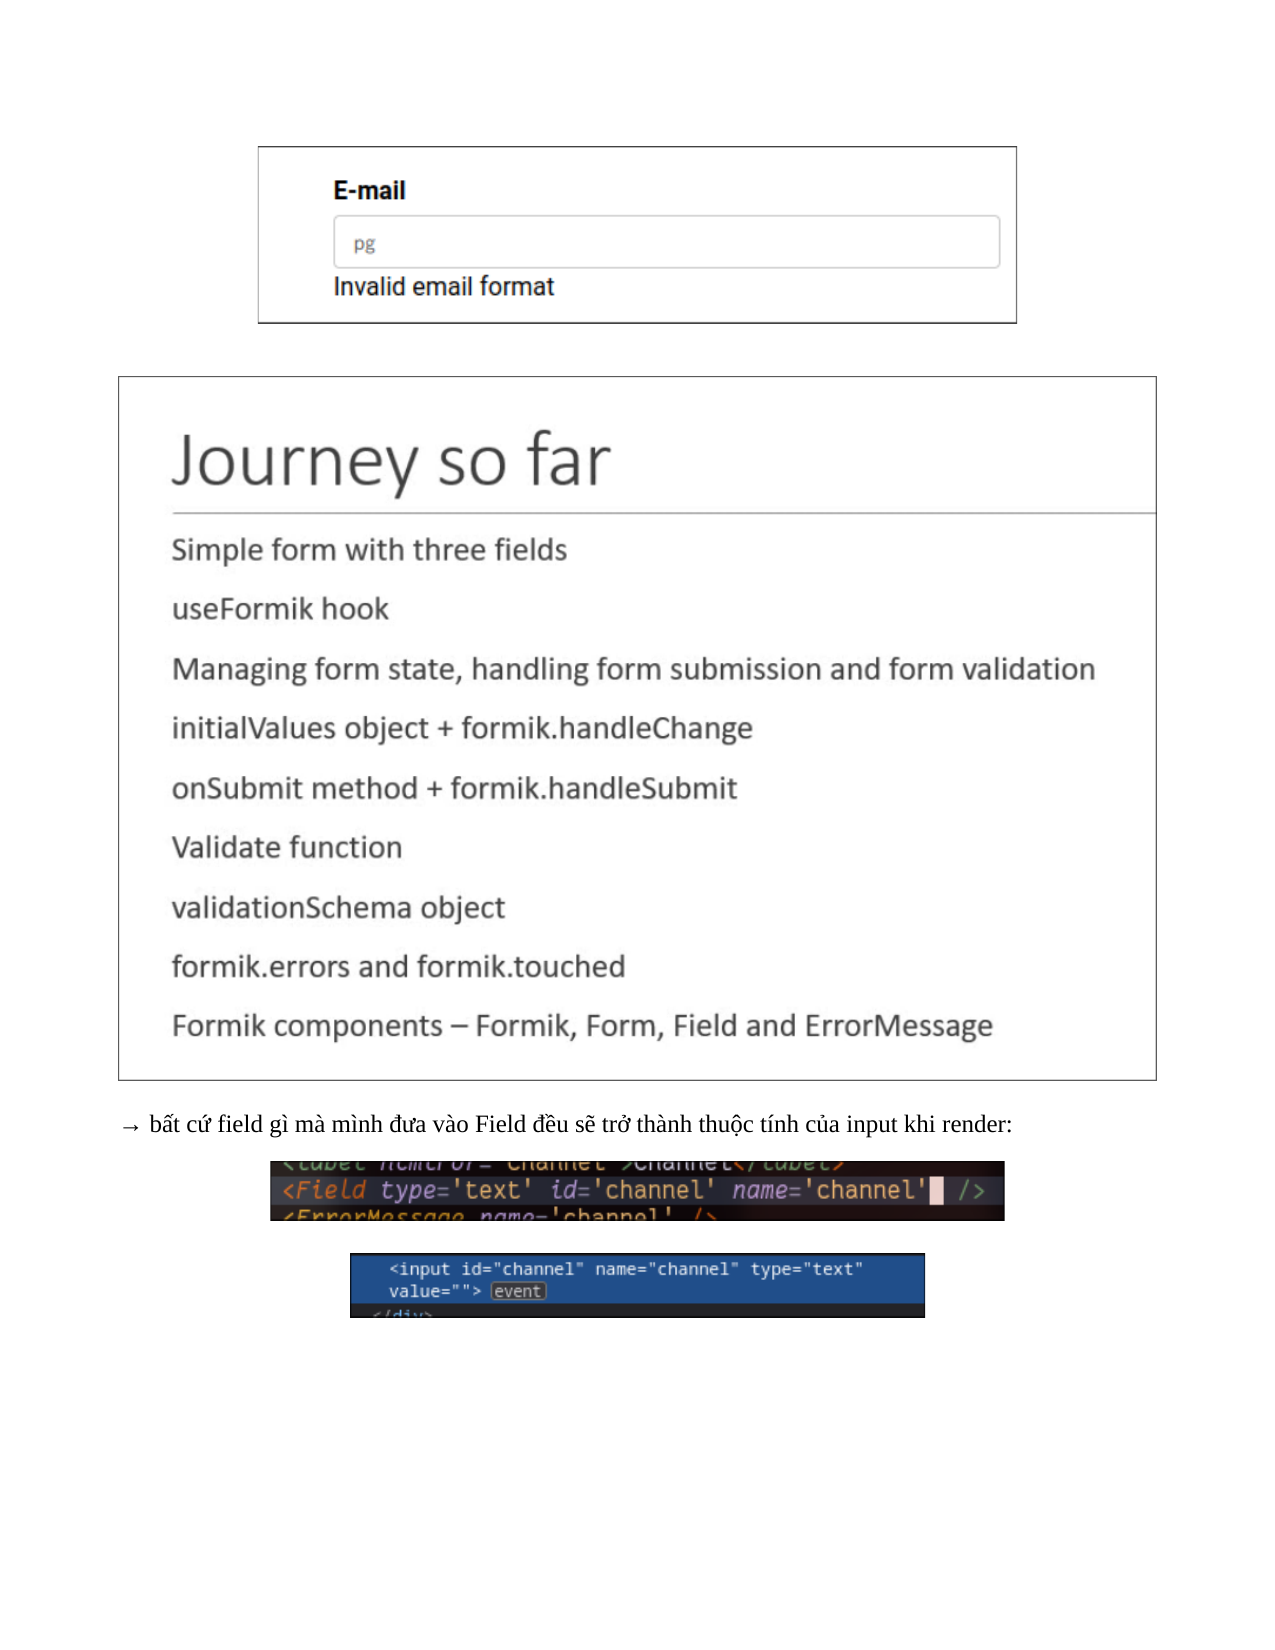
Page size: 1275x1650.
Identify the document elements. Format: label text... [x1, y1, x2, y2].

picture [270, 1161, 1005, 1221]
text → bất cứ field gì mà mình đưa vào Field đều sẽ trở thành thuộc tính của input khi render: [118, 1109, 1157, 1138]
picture [350, 1253, 926, 1318]
picture [118, 376, 1157, 1081]
picture [257, 146, 1018, 324]
